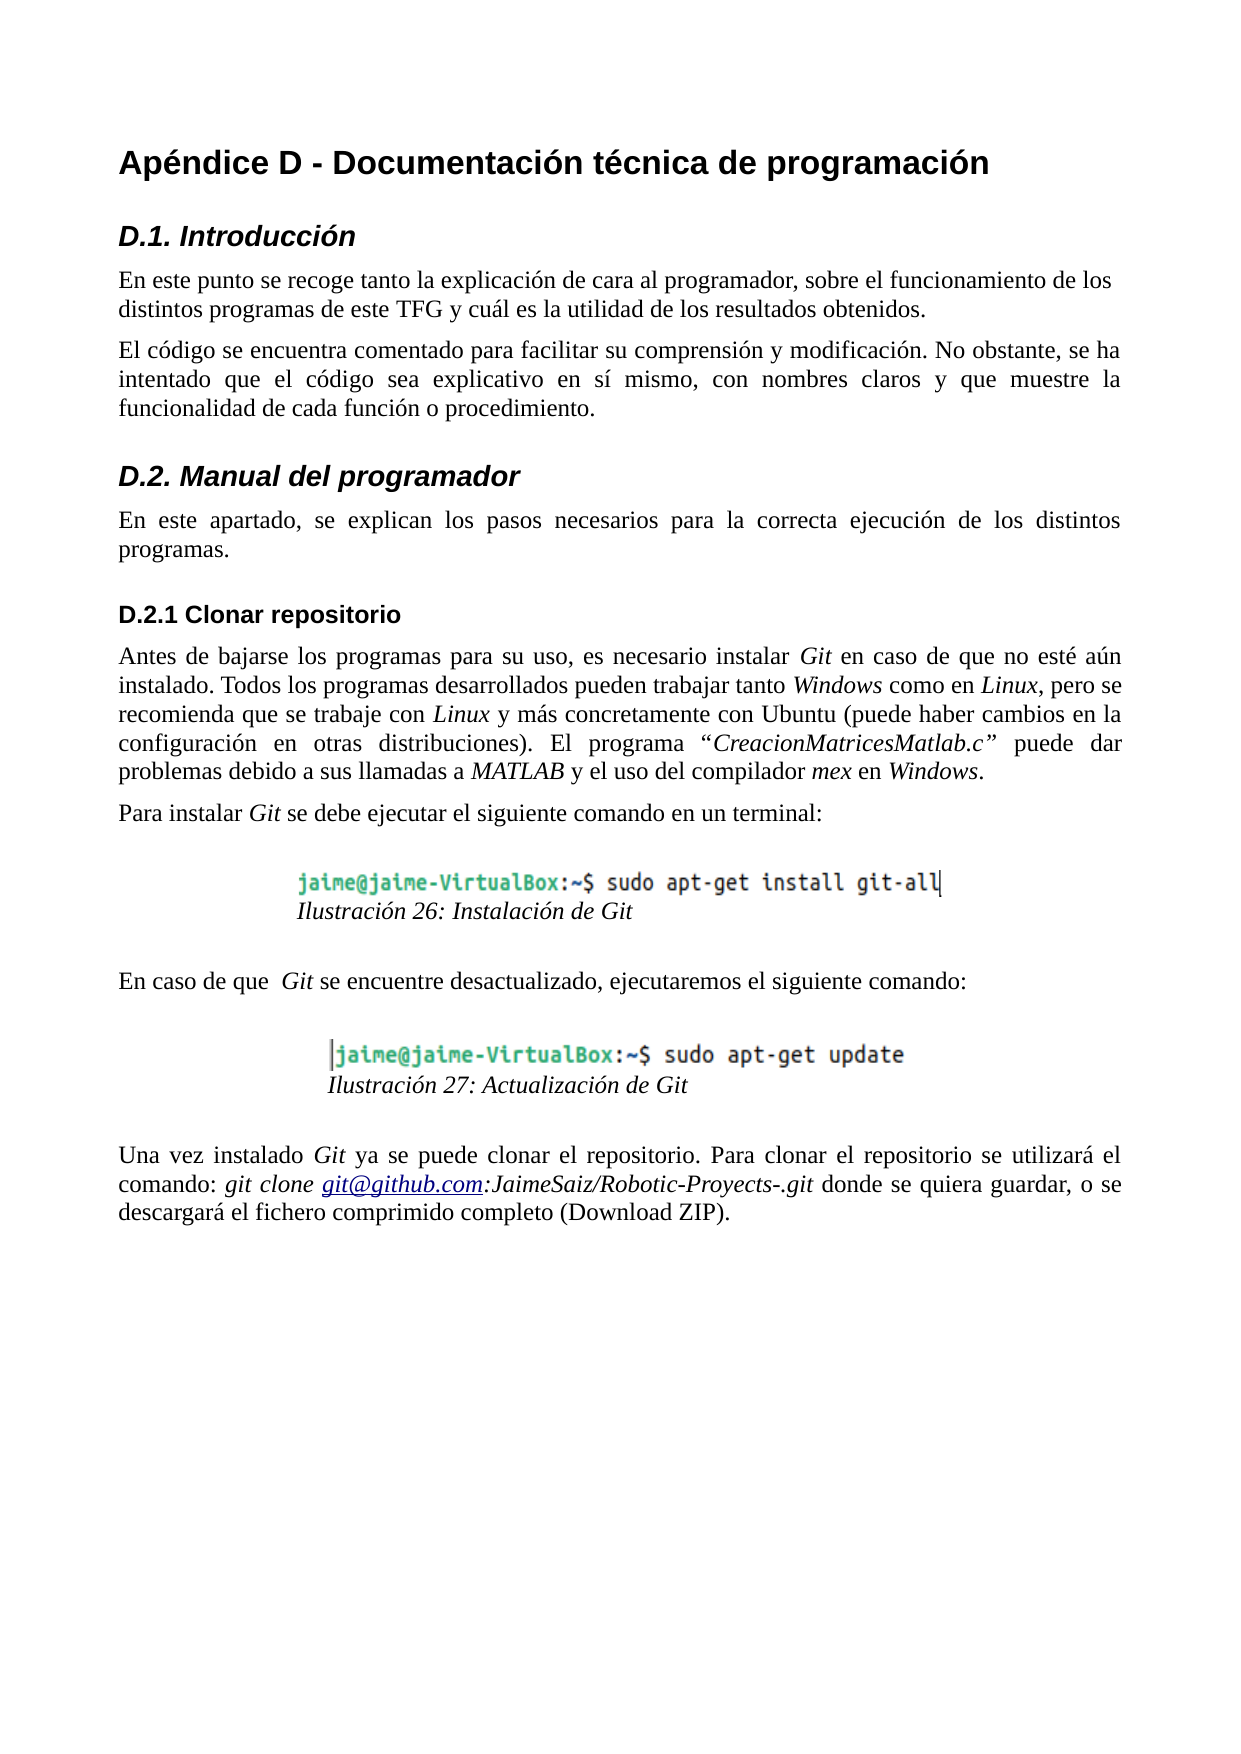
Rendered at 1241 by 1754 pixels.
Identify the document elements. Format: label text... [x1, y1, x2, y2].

subtitle D.1. Introducción [118, 219, 1122, 253]
text En este punto se recoge tanto la explicación de cara al programador, sobre el funcionamiento de los distintos programas de este TFG y cuál es la utilidad de los resultados obtenidos. [118, 265, 1122, 323]
text Para instalar Git se debe ejecutar el siguiente comando en un terminal: [118, 798, 1122, 826]
text Ilustración 26: Instalación de Git [297, 883, 944, 925]
subtitle D.2.1 Clonar repositorio [118, 600, 1122, 629]
text En este apartado, se explican los pasos necesarios para la correcta ejecución de los distintos programas. [118, 505, 1122, 563]
subtitle Apéndice D - Documentación técnica de programación [118, 143, 1122, 182]
text Ilustración 27: Actualización de Git [327, 1052, 913, 1099]
text Una vez instalado Git ya se puede clonar el repositorio. Para clonar el repositorio se utilizará el comando: git clone git@github.com:JaimeSaiz/Robotic-Proyects-.git donde se quiera guardar, o se descargará el fichero comprimido completo (Download ZIP). [118, 1140, 1122, 1226]
text Antes de bajarse los programas para su uso, es necesario instalar Git en caso de que no esté aún instalado. Todos los programas desarrollados pueden trabajar tanto Windows como en Linux, pero se recomienda que se trabaje con Linux y más concretamente con Ubuntu (puede haber cambios en la configuración en otras distribuciones). El programa “CreacionMatricesMatlab.c” puede dar problemas debido a sus llamadas a MATLAB y el uso del compilador mex en Windows. [118, 641, 1122, 785]
text El código se encuentra comentado para facilitar su comprensión y modificación. No obstante, se ha intentado que el código sea explicativo en sí mismo, con nombres claros y que muestre la funcionalidad de cada función o procedimiento. [118, 335, 1122, 422]
text En caso de que Git se encuentre desactualizado, ejecutaremos el siguiente comando: [118, 966, 1122, 995]
subtitle D.2. Manual del programador [118, 459, 1122, 493]
